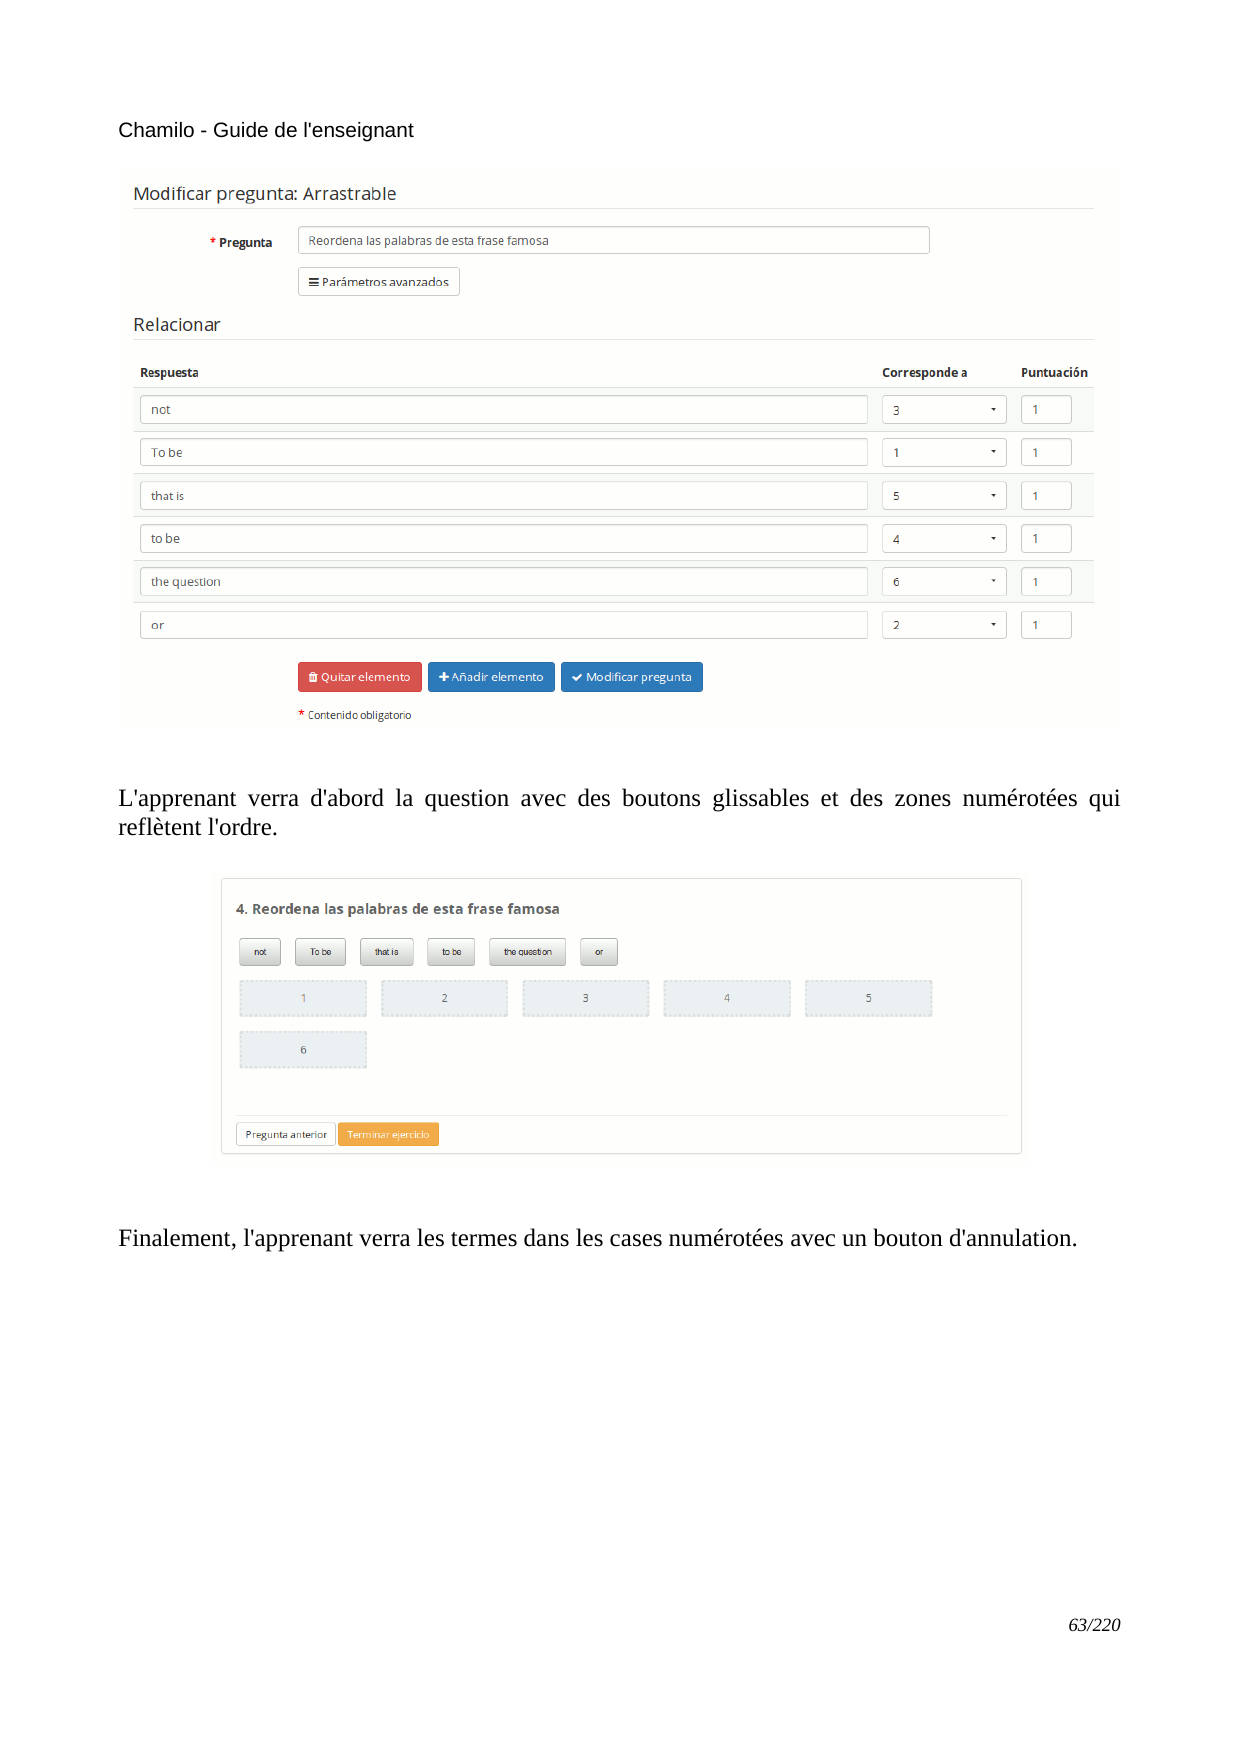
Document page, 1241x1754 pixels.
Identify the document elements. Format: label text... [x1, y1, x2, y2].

picture [118, 171, 1122, 726]
text L'apprenant verra d'abord la question avec des boutons glissables et des zones numérotées qui reflètent l'ordre. [118, 783, 1122, 841]
picture [211, 869, 1029, 1166]
text Finalement, l'apprenant verra les termes dans les cases numérotées avec un bouton d'annulation. [118, 1223, 1122, 1252]
